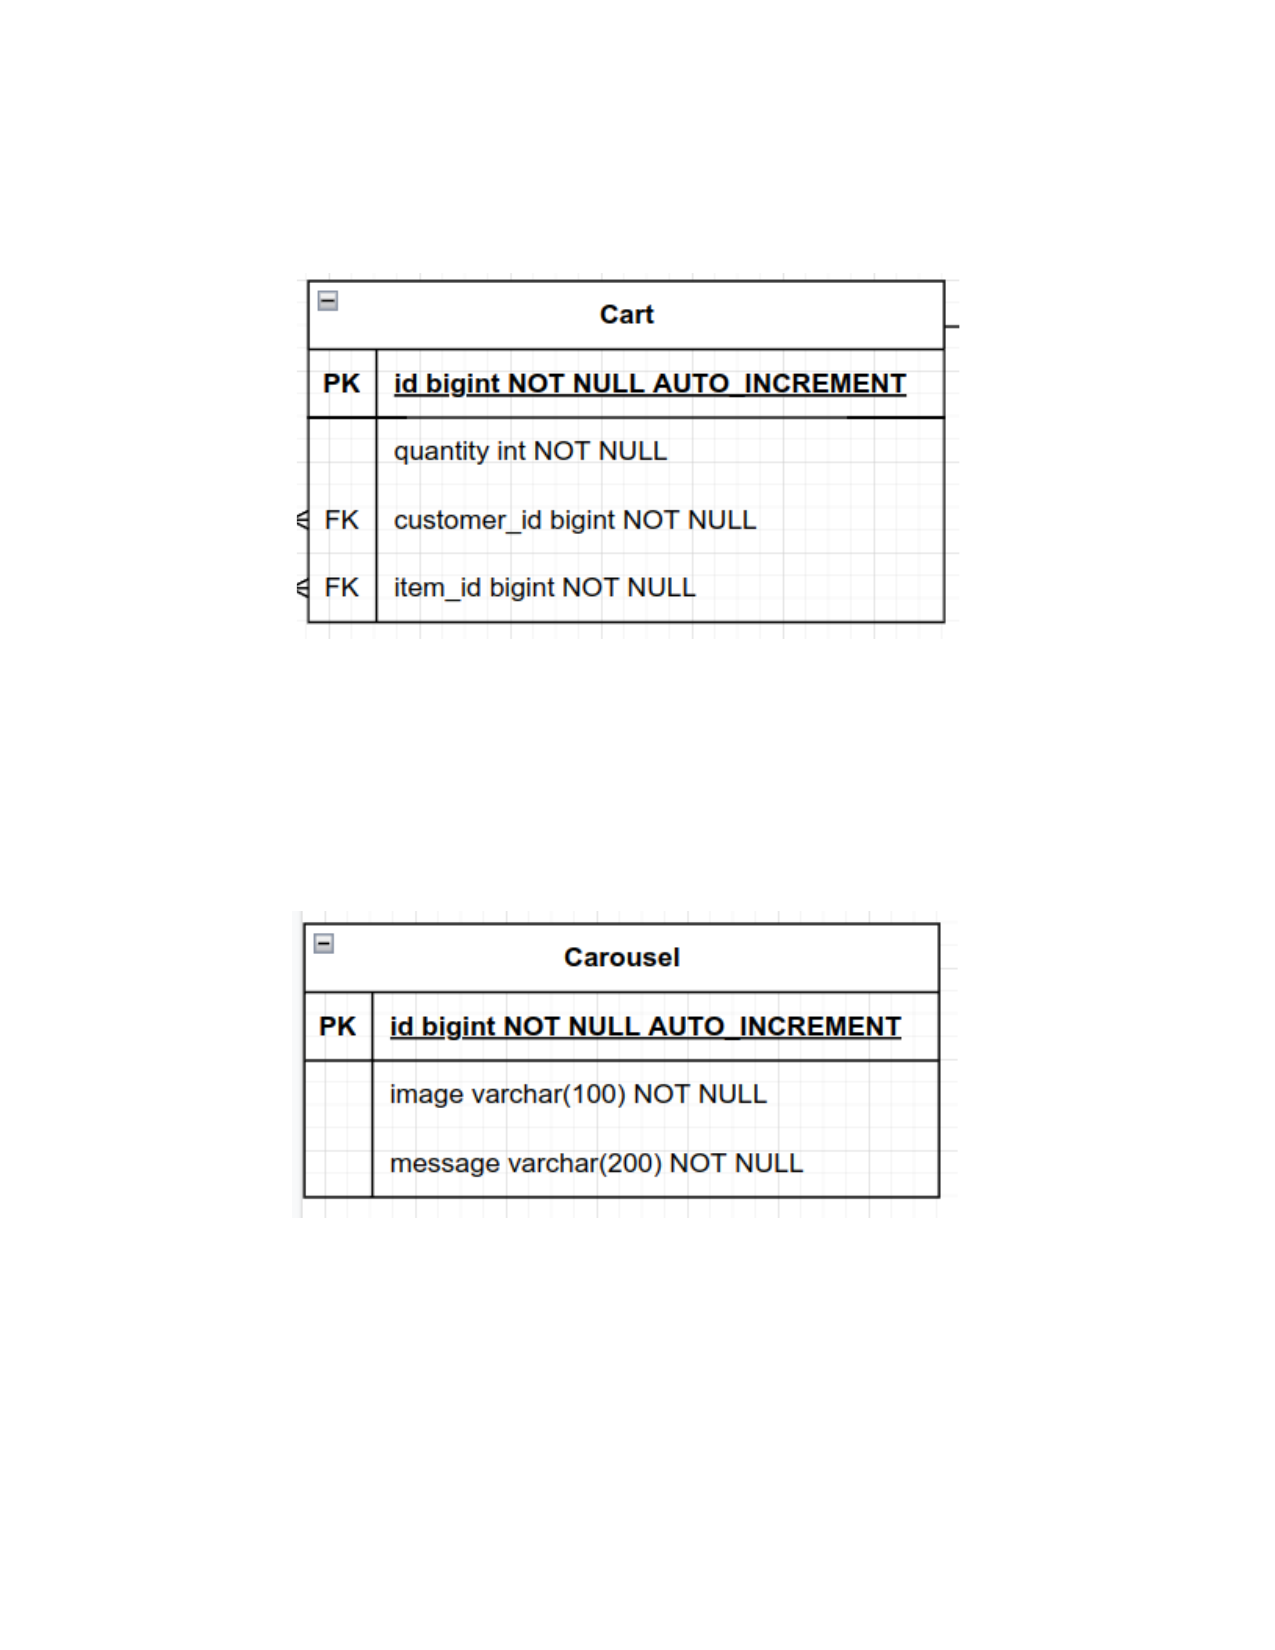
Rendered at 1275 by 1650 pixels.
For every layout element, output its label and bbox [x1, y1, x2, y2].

picture [292, 911, 958, 1218]
picture [296, 273, 960, 639]
